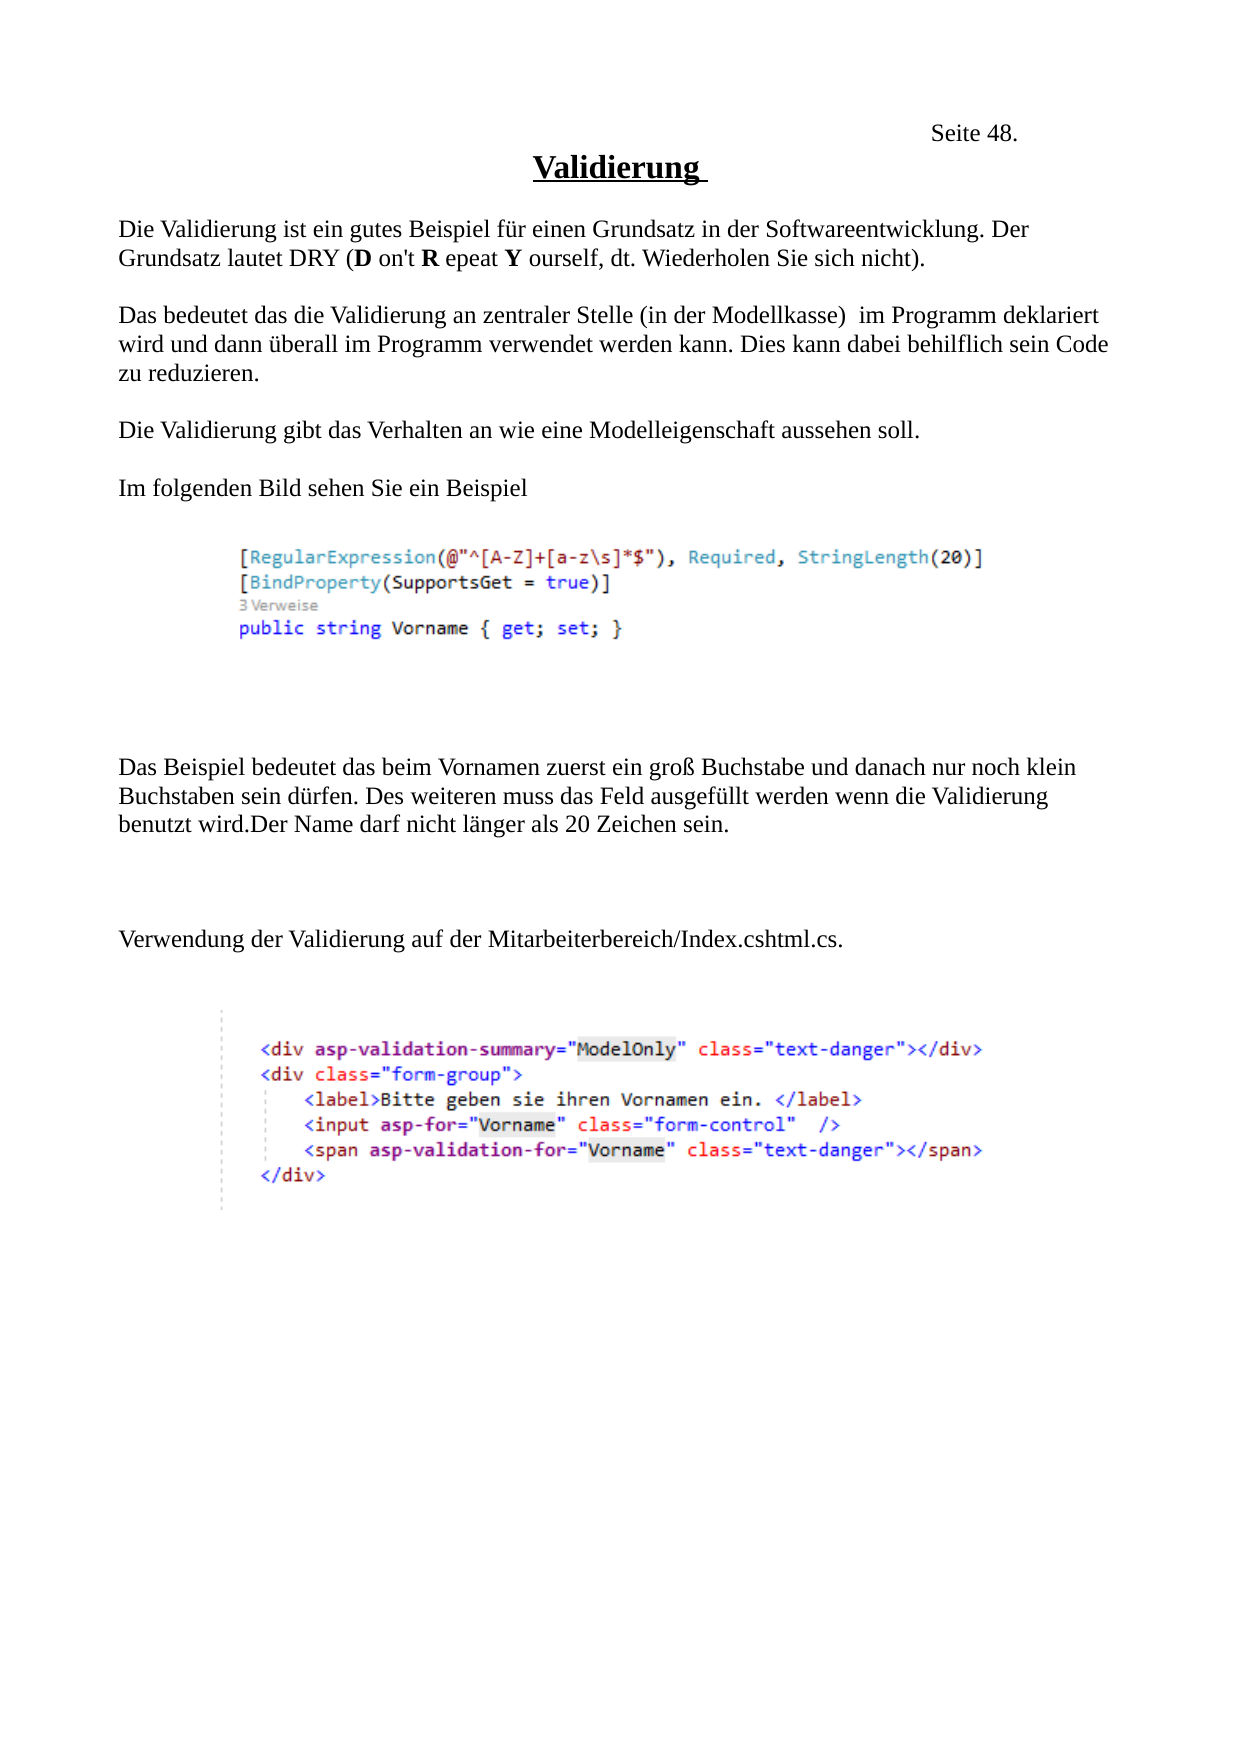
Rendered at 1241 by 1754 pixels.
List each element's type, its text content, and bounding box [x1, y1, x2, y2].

text Die Validierung gibt das Verhalten an wie eine Modelleigenschaft aussehen soll. [118, 415, 1122, 444]
text Verwendung der Validierung auf der Mitarbeiterbereich/Index.cshtml.cs. [118, 924, 1122, 953]
text Das bedeutet das die Validierung an zentraler Stelle (in der Modellkasse) im Programm deklariert wird und dann überall im Programm verwendet werden kann. Dies kann dabei behilflich sein Code zu reduzieren. [118, 300, 1122, 386]
text Das Beispiel bedeutet das beim Vornamen zuerst ein groß Buchstabe und danach nur noch klein Buchstaben sein dürfen. Des weiteren muss das Feld ausgefüllt werden wenn die Validierung benutzt wird.Der Name darf nicht länger als 20 Zeichen sein. [118, 752, 1122, 838]
text Seite 48. [118, 118, 1122, 147]
text Im folgenden Bild sehen Sie ein Beispiel [118, 473, 1122, 501]
picture [203, 518, 1003, 666]
picture [218, 1010, 1022, 1210]
text Die Validierung ist ein gutes Beispiel für einen Grundsatz in der Softwareentwicklung. Der Grundsatz lautet DRY (D on't R epeat Y ourself, dt. Wiederholen Sie sich nicht). [118, 214, 1122, 271]
text Validierung [118, 147, 1122, 185]
